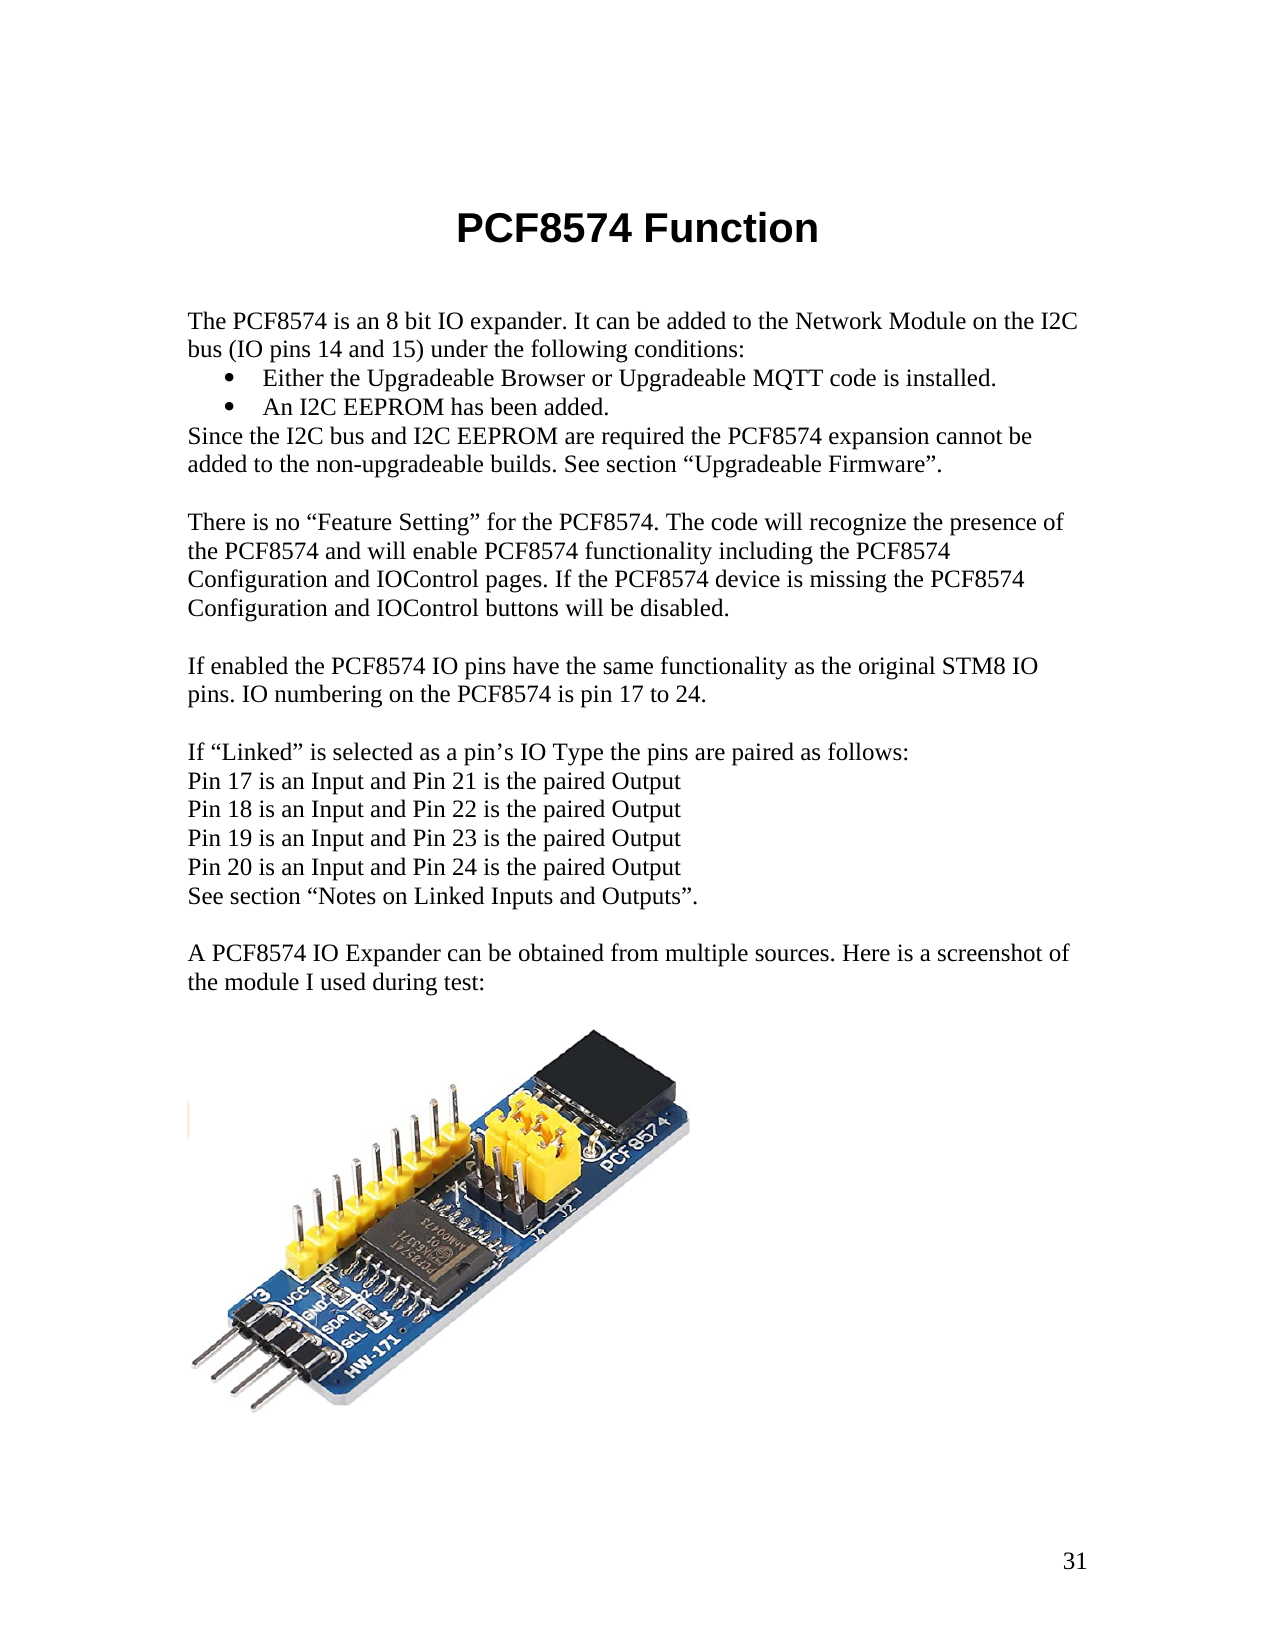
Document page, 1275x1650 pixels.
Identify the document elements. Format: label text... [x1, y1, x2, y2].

text Pin 17 is an Input and Pin 21 is the paired Output [187, 766, 1087, 794]
text Pin 18 is an Input and Pin 22 is the paired Output [187, 794, 1087, 823]
text The PCF8574 is an 8 bit IO expander. It can be added to the Network Module on the I2C bus (IO pins 14 and 15) under the following conditions: [187, 306, 1087, 363]
text If “Linked” is selected as a pin’s IO Type the pins are paired as follows: [187, 737, 1087, 766]
text There is no “Feature Setting” for the PCF8574. The code will recognize the presence of the PCF8574 and will enable PCF8574 functionality including the PCF8574 Configuration and IOControl pages. If the PCF8574 device is missing the PCF8574 Configuration and IOControl buttons will be disabled. [187, 507, 1087, 622]
text Pin 19 is an Input and Pin 23 is the paired Output [187, 823, 1087, 852]
text See section “Notes on Linked Inputs and Outputs”. [187, 881, 1087, 909]
subtitle PCF8574 Function [187, 204, 1087, 252]
list Either the Upgradeable Browser or Upgradeable MQTT code is installed. [225, 363, 1087, 392]
list An I2C EEPROM has been added. [225, 392, 1087, 421]
text If enabled the PCF8574 IO pins have the same functionality as the original STM8 IO pins. IO numbering on the PCF8574 is pin 17 to 24. [187, 651, 1087, 708]
text A PCF8574 IO Expander can be obtained from multiple sources. Here is a screenshot of the module I used during test: [187, 938, 1087, 996]
text Pin 20 is an Input and Pin 24 is the paired Output [187, 852, 1087, 881]
picture [187, 1024, 694, 1433]
text Since the I2C bus and I2C EEPROM are required the PCF8574 expansion cannot be added to the non-upgradeable builds. See section “Upgradeable Firmware”. [187, 421, 1087, 478]
